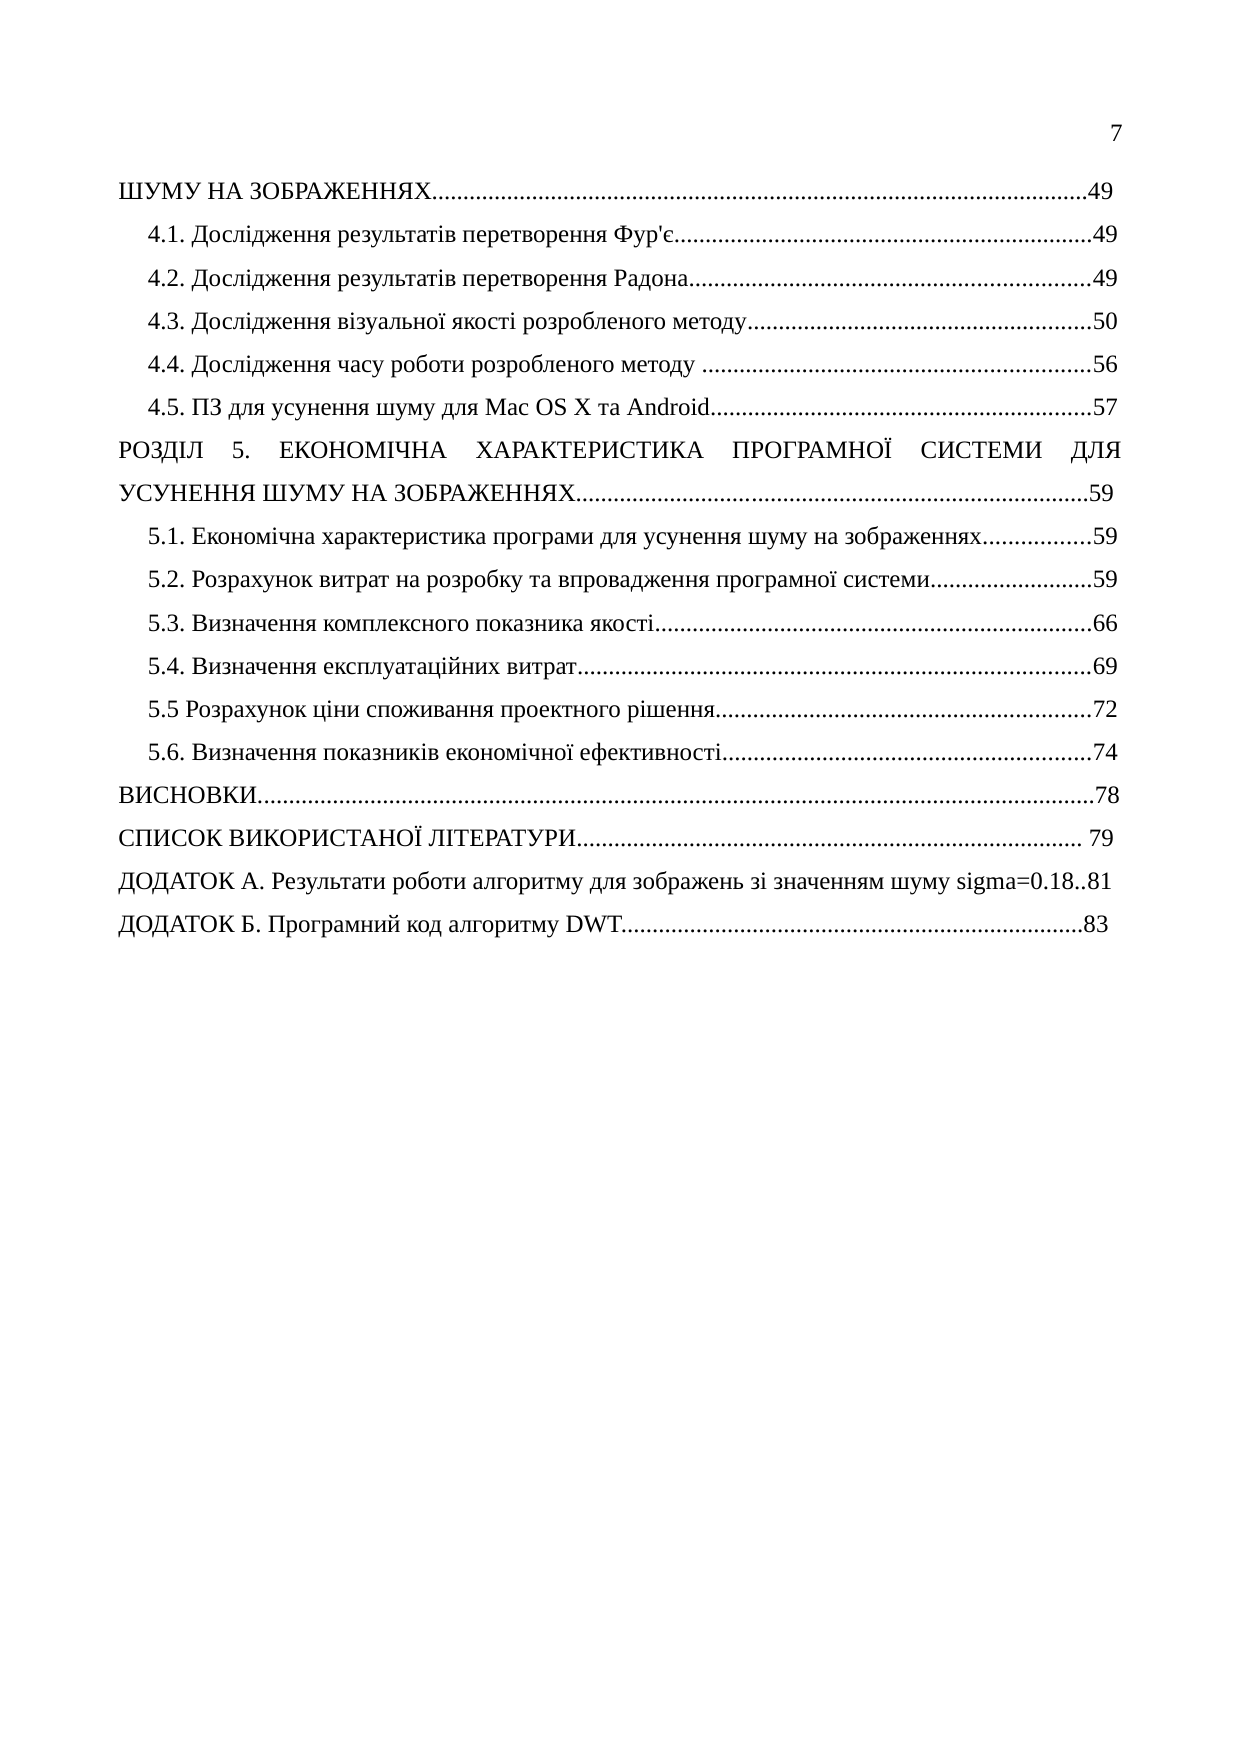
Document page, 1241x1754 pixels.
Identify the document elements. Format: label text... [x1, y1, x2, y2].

text ДОДАТОК Б. Програмний код алгоритму DWT..........................................................................83 [118, 909, 1122, 938]
text ШУМУ НА ЗОБРАЖЕННЯХ.........................................................................................................49 [118, 176, 1122, 205]
text 4.5. ПЗ для усунення шуму для Mac OS X та Android 57 [148, 392, 1122, 421]
text 4.1. Дослідження результатів перетворення Фур'є 49 [148, 219, 1122, 248]
text 5.5 Розрахунок ціни споживання проектного рішення 72 [148, 694, 1122, 723]
text ДОДАТОК А. Результати роботи алгоритму для зображень зі значенням шуму sigma=0.18..81 [118, 866, 1122, 895]
text СПИСОК ВИКОРИСТАНОЇ ЛІТЕРАТУРИ................................................................................. 79 [118, 823, 1122, 852]
text 4.4. Дослідження часу роботи розробленого методу 56 [148, 349, 1122, 378]
text 5.6. Визначення показників економічної ефективності 74 [148, 737, 1122, 766]
text РОЗДІЛ 5. ЕКОНОМІЧНА ХАРАКТЕРИСТИКА ПРОГРАМНОЇ СИСТЕМИ ДЛЯ УСУНЕННЯ ШУМУ НА ЗОБРАЖЕННЯХ..................................................................................59 [118, 435, 1122, 507]
text 5.4. Визначення експлуатаційних витрат 69 [148, 651, 1122, 679]
text 5.1. Економічна характеристика програми для усунення шуму на зображеннях 59 [148, 521, 1122, 550]
text ВИСНОВКИ......................................................................................................................................78 [118, 780, 1122, 809]
text 4.3. Дослідження візуальної якості розробленого методу 50 [148, 306, 1122, 334]
text 4.2. Дослідження результатів перетворення Радона 49 [148, 263, 1122, 291]
text 5.2. Розрахунок витрат на розробку та впровадження програмної системи 59 [148, 564, 1122, 593]
text 5.3. Визначення комплексного показника якості 66 [148, 608, 1122, 636]
